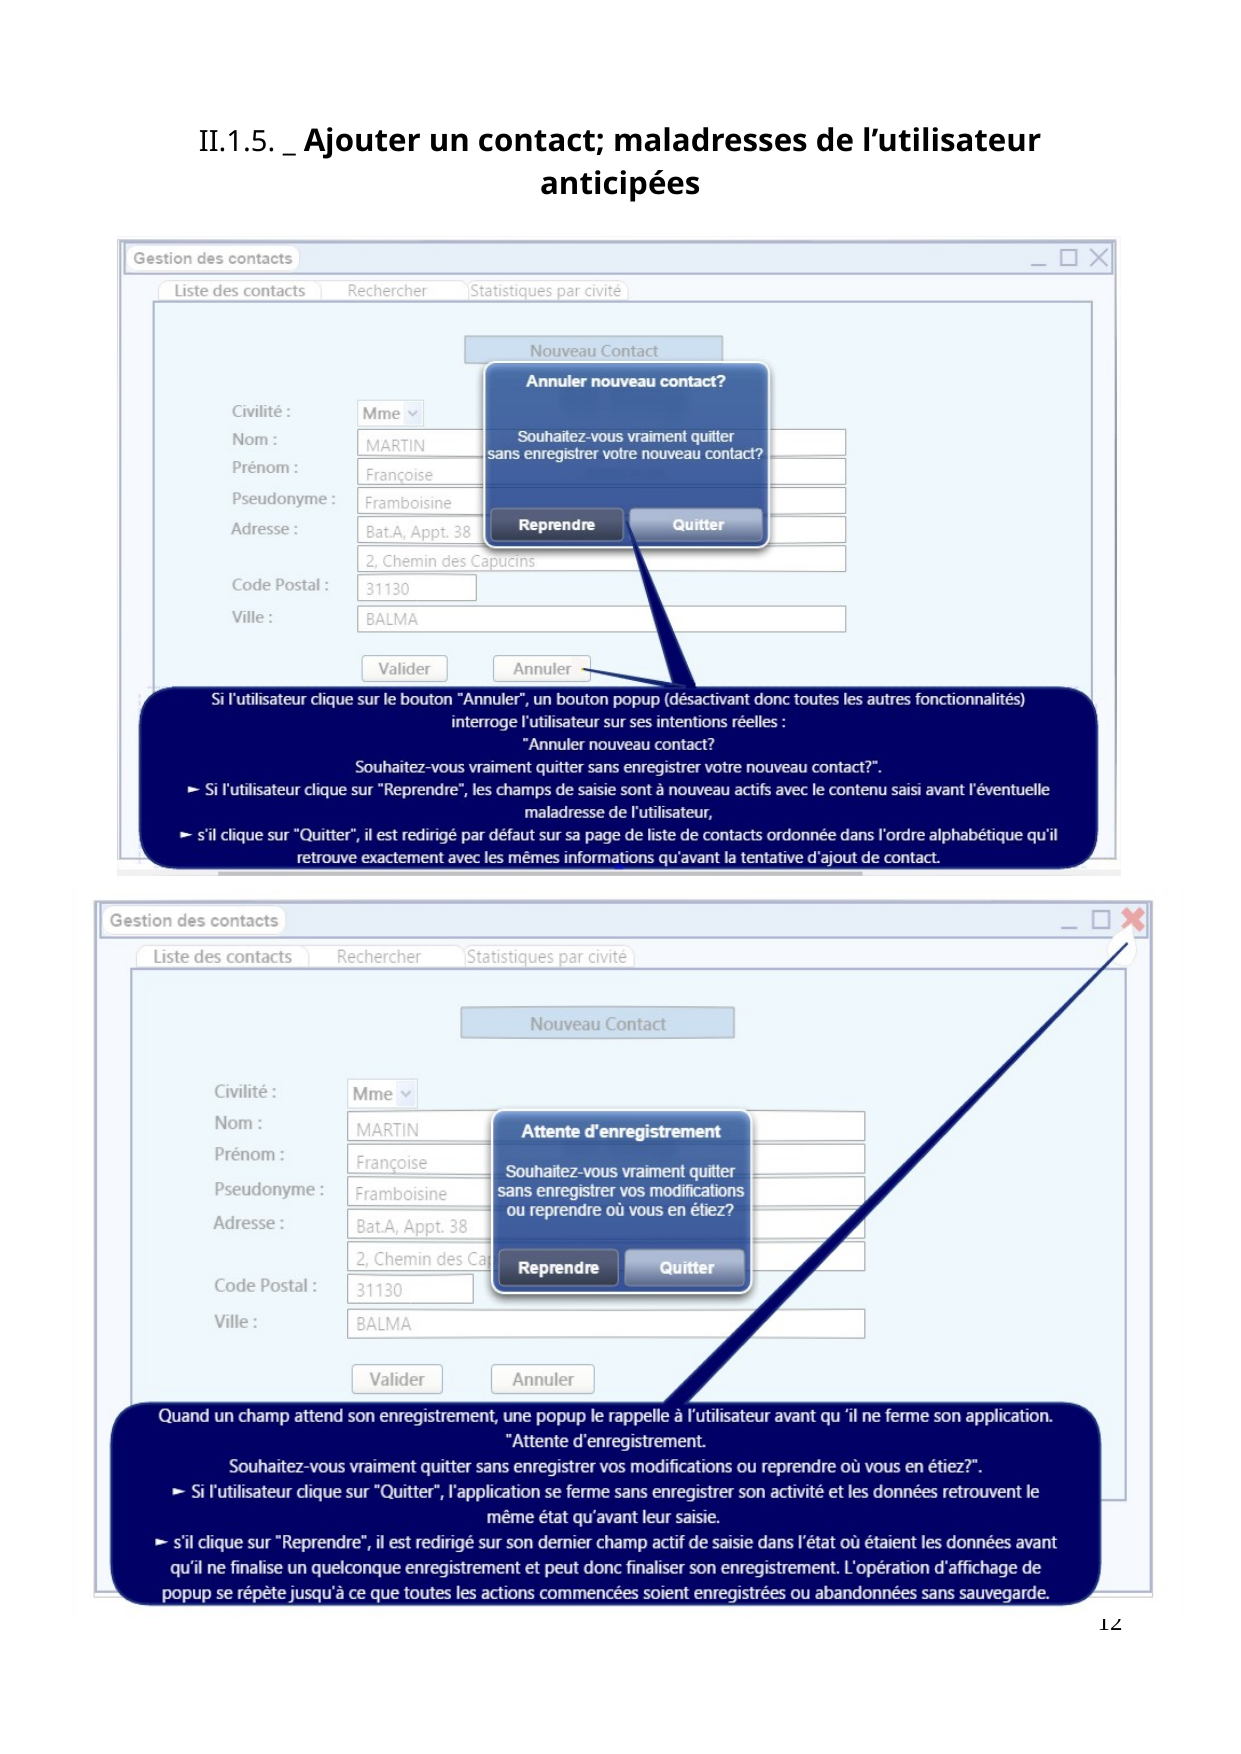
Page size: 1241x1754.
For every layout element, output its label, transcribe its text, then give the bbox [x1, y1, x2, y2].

picture [72, 886, 1184, 1619]
picture [116, 236, 1121, 876]
subtitle II.1.5. _ Ajouter un contact; maladresses de l’utilisateur anticipées [118, 118, 1122, 203]
